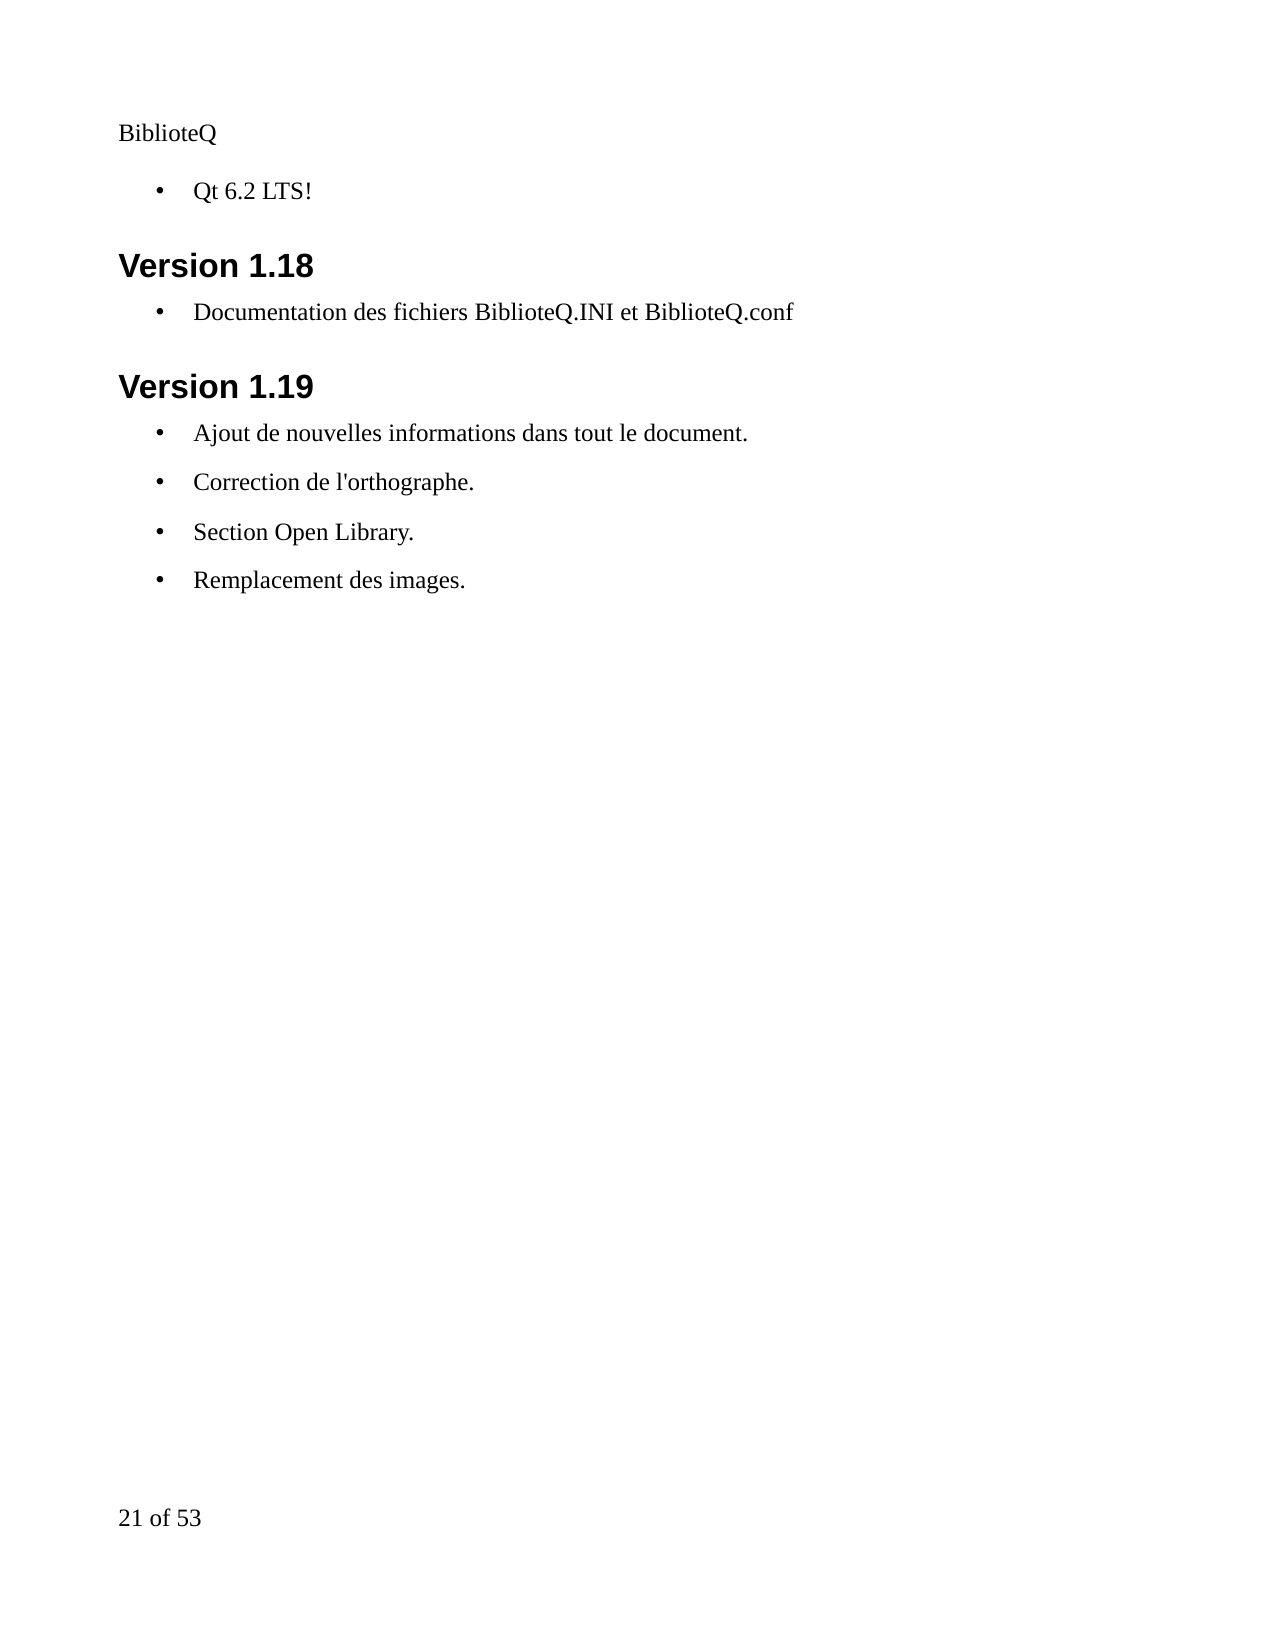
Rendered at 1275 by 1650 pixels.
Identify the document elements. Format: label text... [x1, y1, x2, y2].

subtitle Version 1.19 [118, 367, 1157, 406]
list Correction de l'orthographe. [156, 467, 1157, 496]
subtitle Version 1.18 [118, 246, 1157, 285]
list Documentation des fichiers BiblioteQ.INI et BiblioteQ.conf [156, 297, 1157, 326]
list Section Open Library. [156, 517, 1157, 545]
list Qt 6.2 LTS! [156, 176, 1157, 205]
list Remplacement des images. [156, 566, 1157, 594]
list Ajout de nouvelles informations dans tout le document. [156, 418, 1157, 447]
